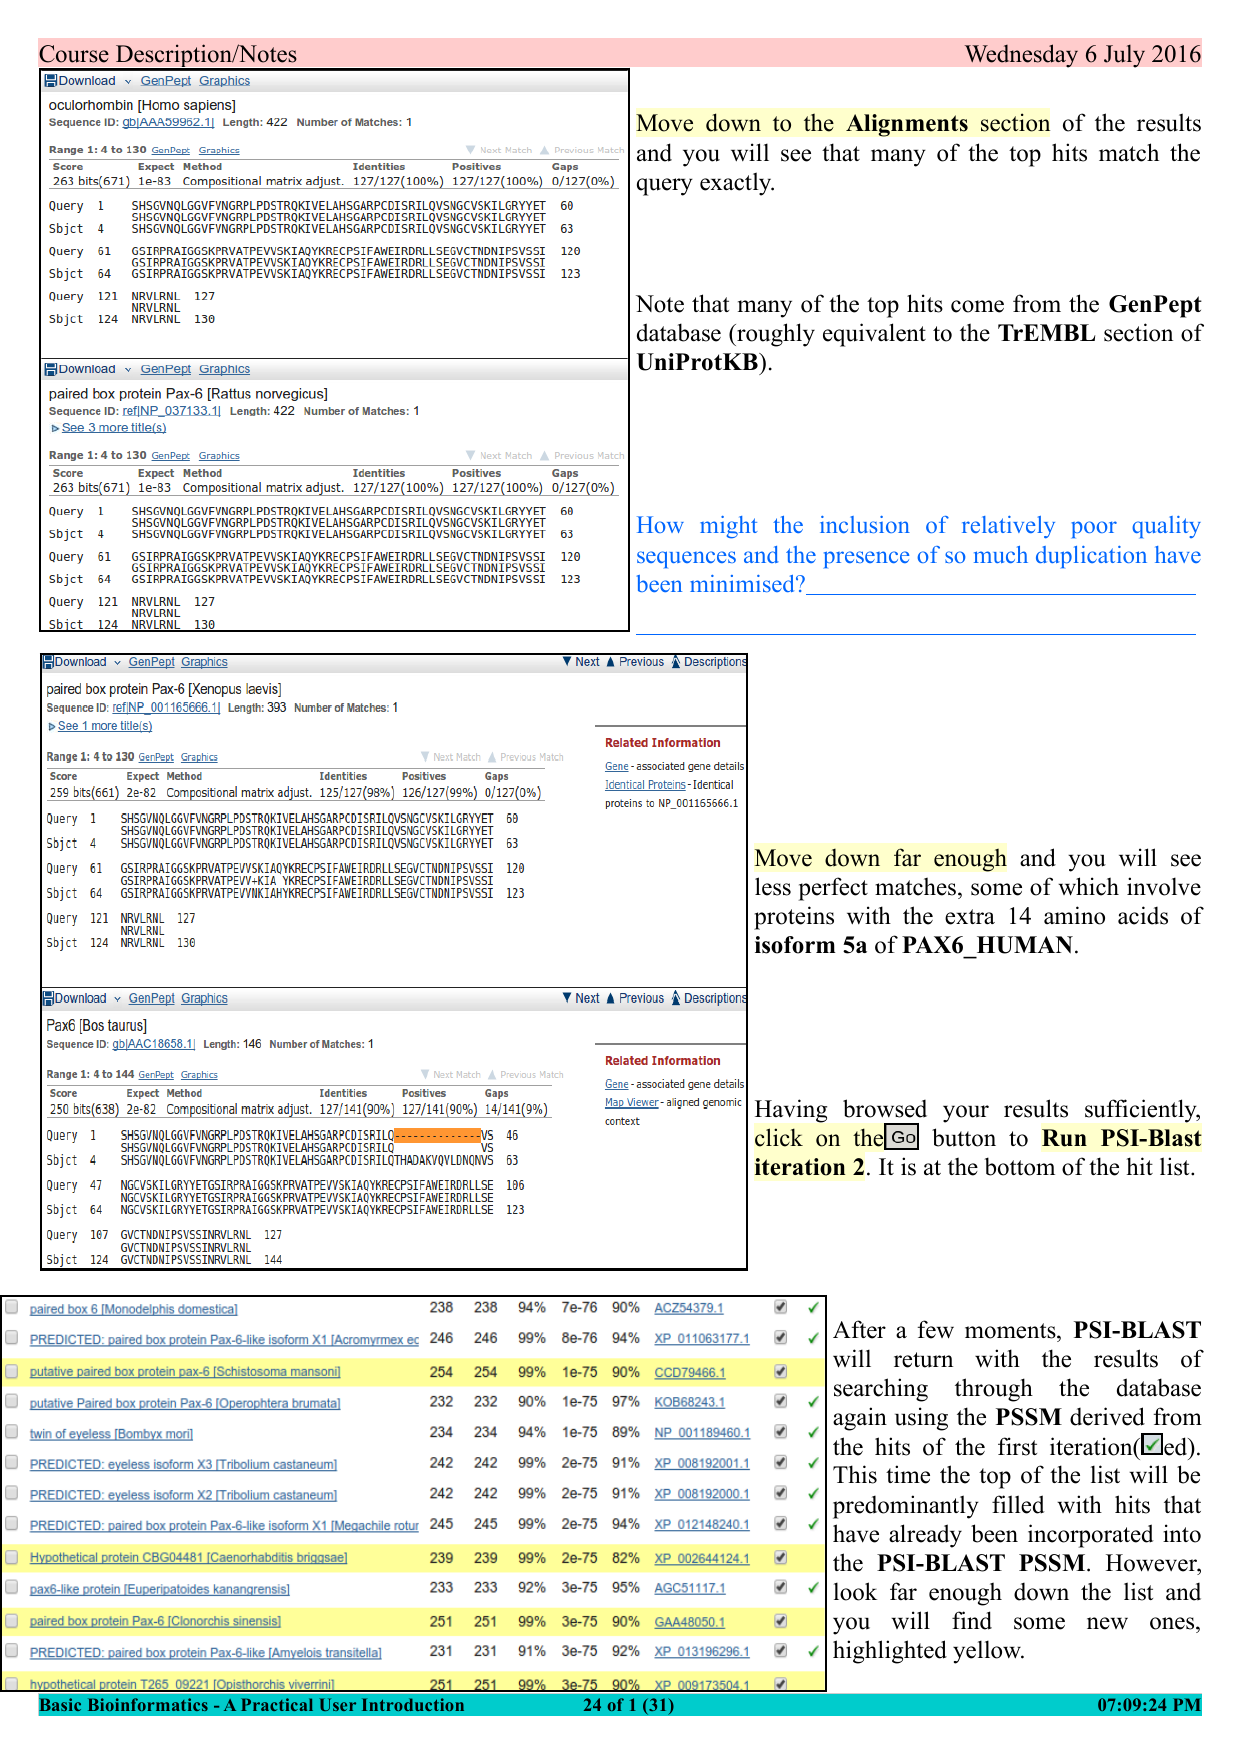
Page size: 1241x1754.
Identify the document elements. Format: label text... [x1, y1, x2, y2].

text Having browsed your results sufficiently, click on the button to Run PSI-Blast iteration 2. It is at the bottom of the hit list. [748, 1093, 1202, 1181]
text How might the inclusion of relatively poor quality sequences and the presence of so much duplication have been minimised? [630, 510, 1202, 598]
text After a few moments, PSI-BLAST will return with the results of searching through the database again using the PSSM derived from the hits of the first iteration(ed). This time the top of the list will be predominantly filled with hits that have already been incorporated into the PSI-BLAST PSSM. However, look far enough down the list and you will find some new ones, highlighted yellow. [827, 1315, 1202, 1664]
picture [41, 70, 628, 630]
text Note that many of the top hits come from the GenPept database (roughly equivalent to the TrEMBL section of UniProtKB). [630, 289, 1202, 376]
picture [1144, 1435, 1161, 1453]
text Move down to the Alignments section of the results and you will see that many of the top hits match the query exactly. [630, 108, 1202, 196]
picture [886, 1125, 917, 1148]
picture [2, 1297, 825, 1690]
text Move down far enough and you will see less perfect matches, some of which involve proteins with the extra 14 amino acids of isoform 5a of PAX6_HUMAN. [748, 843, 1202, 959]
picture [42, 655, 746, 1268]
